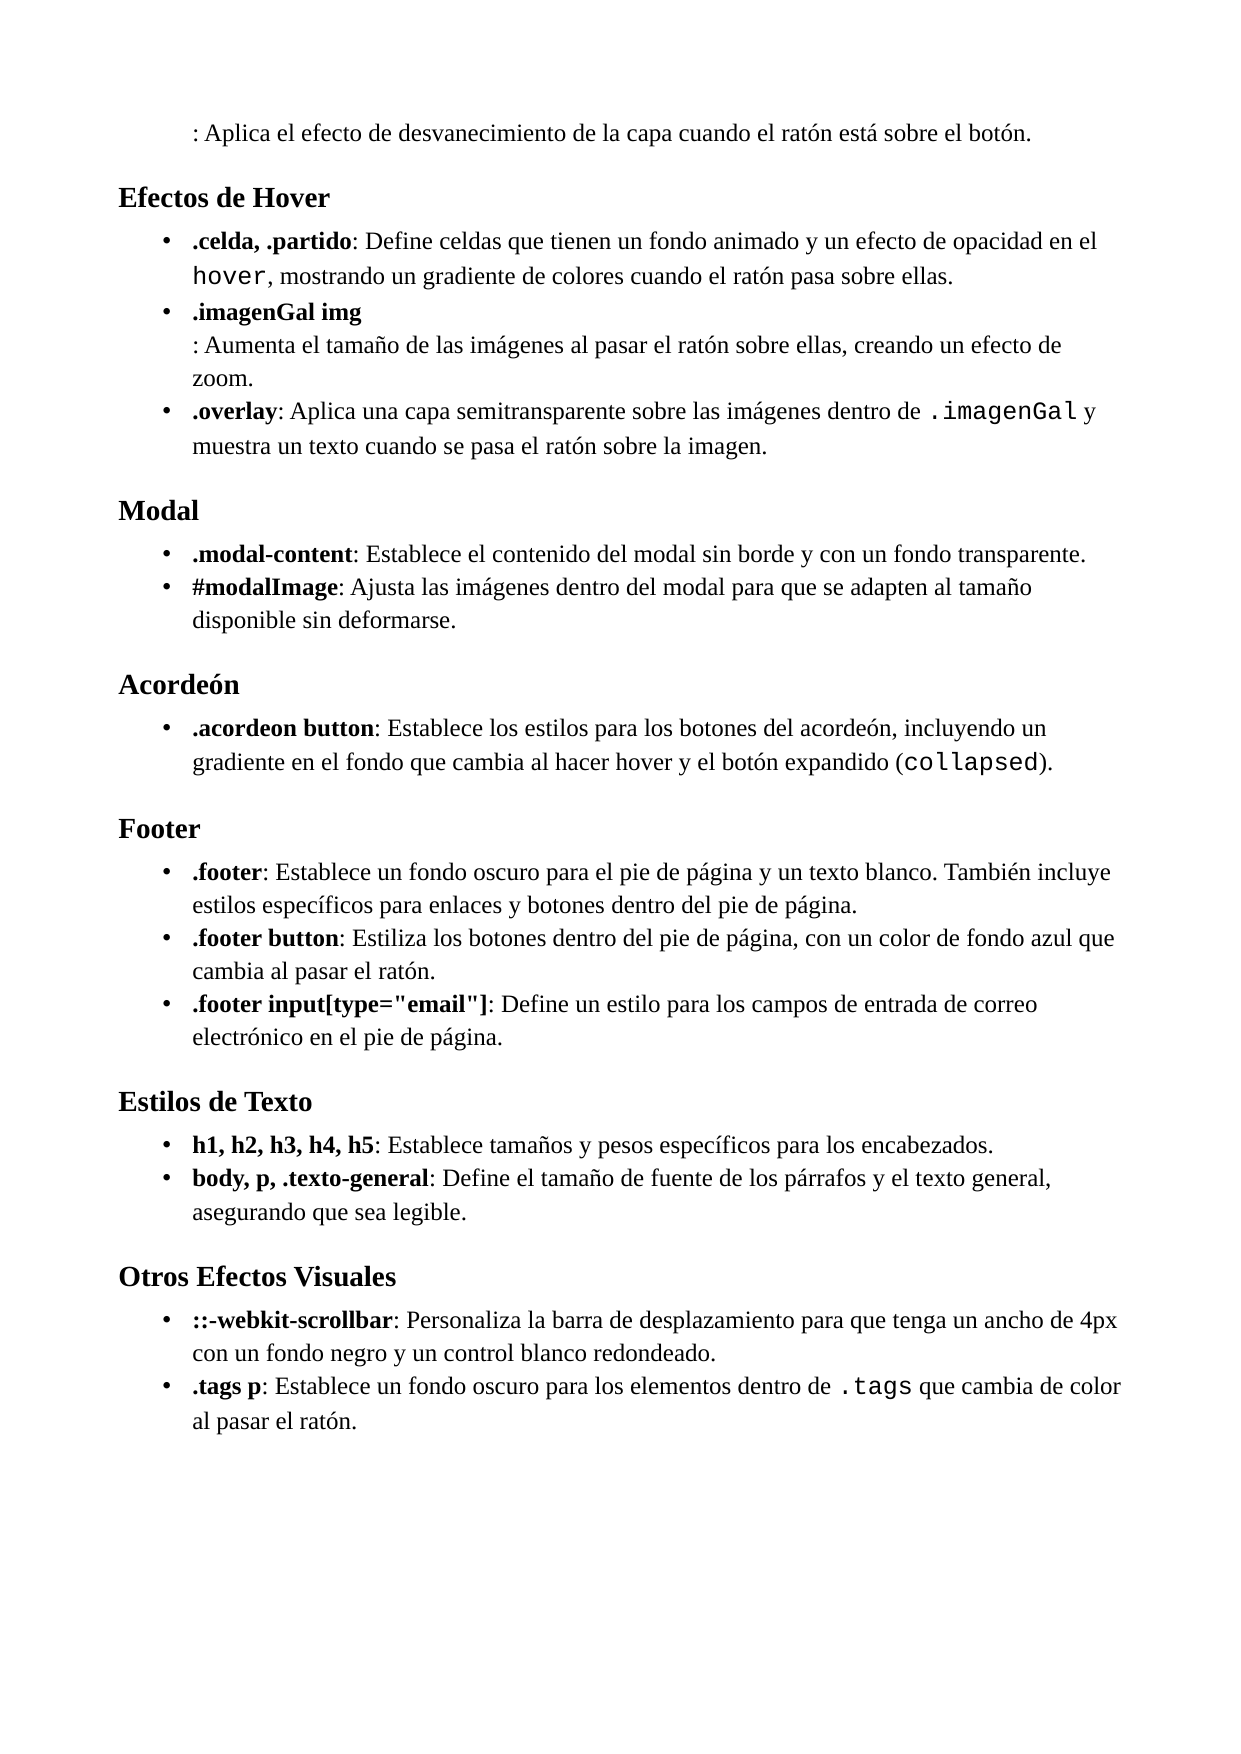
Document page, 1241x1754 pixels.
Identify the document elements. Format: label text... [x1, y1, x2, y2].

list #modalImage: Ajusta las imágenes dentro del modal para que se adapten al tamaño disponible sin deformarse. [162, 572, 1122, 634]
list .celda, .partido: Define celdas que tienen un fondo animado y un efecto de opacidad en el hover, mostrando un gradiente de colores cuando el ratón pasa sobre ellas. [162, 226, 1122, 292]
list .tags p: Establece un fondo oscuro para los elementos dentro de .tags que cambia de color al pasar el ratón. [162, 1371, 1122, 1435]
subtitle Footer [118, 811, 1122, 845]
list .acordeon button: Establece los estilos para los botones del acordeón, incluyendo un gradiente en el fondo que cambia al hacer hover y el botón expandido (collapsed). [162, 713, 1122, 777]
list .footer input[type="email"]: Define un estilo para los campos de entrada de correo electrónico en el pie de página. [162, 989, 1122, 1051]
subtitle Efectos de Hover [118, 180, 1122, 214]
subtitle Acordeón [118, 667, 1122, 701]
list .overlay: Aplica una capa semitransparente sobre las imágenes dentro de .imagenGal y muestra un texto cuando se pasa el ratón sobre la imagen. [162, 396, 1122, 460]
list .footer: Establece un fondo oscuro para el pie de página y un texto blanco. También incluye estilos específicos para enlaces y botones dentro del pie de página. [162, 857, 1122, 919]
list ::-webkit-scrollbar: Personaliza la barra de desplazamiento para que tenga un ancho de 4px con un fondo negro y un control blanco redondeado. [162, 1305, 1122, 1367]
list .footer button: Estiliza los botones dentro del pie de página, con un color de fondo azul que cambia al pasar el ratón. [162, 923, 1122, 985]
subtitle Otros Efectos Visuales [118, 1259, 1122, 1292]
list body, p, .texto-general: Define el tamaño de fuente de los párrafos y el texto general, asegurando que sea legible. [162, 1163, 1122, 1225]
list .modal-content: Establece el contenido del modal sin borde y con un fondo transparente. [162, 539, 1122, 568]
subtitle Modal [118, 493, 1122, 527]
list h1, h2, h3, h4, h5: Establece tamaños y pesos específicos para los encabezados. [162, 1131, 1122, 1159]
list : Aplica el efecto de desvanecimiento de la capa cuando el ratón está sobre el botón. [162, 118, 1122, 147]
list : Aumenta el tamaño de las imágenes al pasar el ratón sobre ellas, creando un efecto de zoom. [162, 330, 1122, 392]
list .imagenGal img [162, 297, 1122, 326]
subtitle Estilos de Texto [118, 1084, 1122, 1118]
